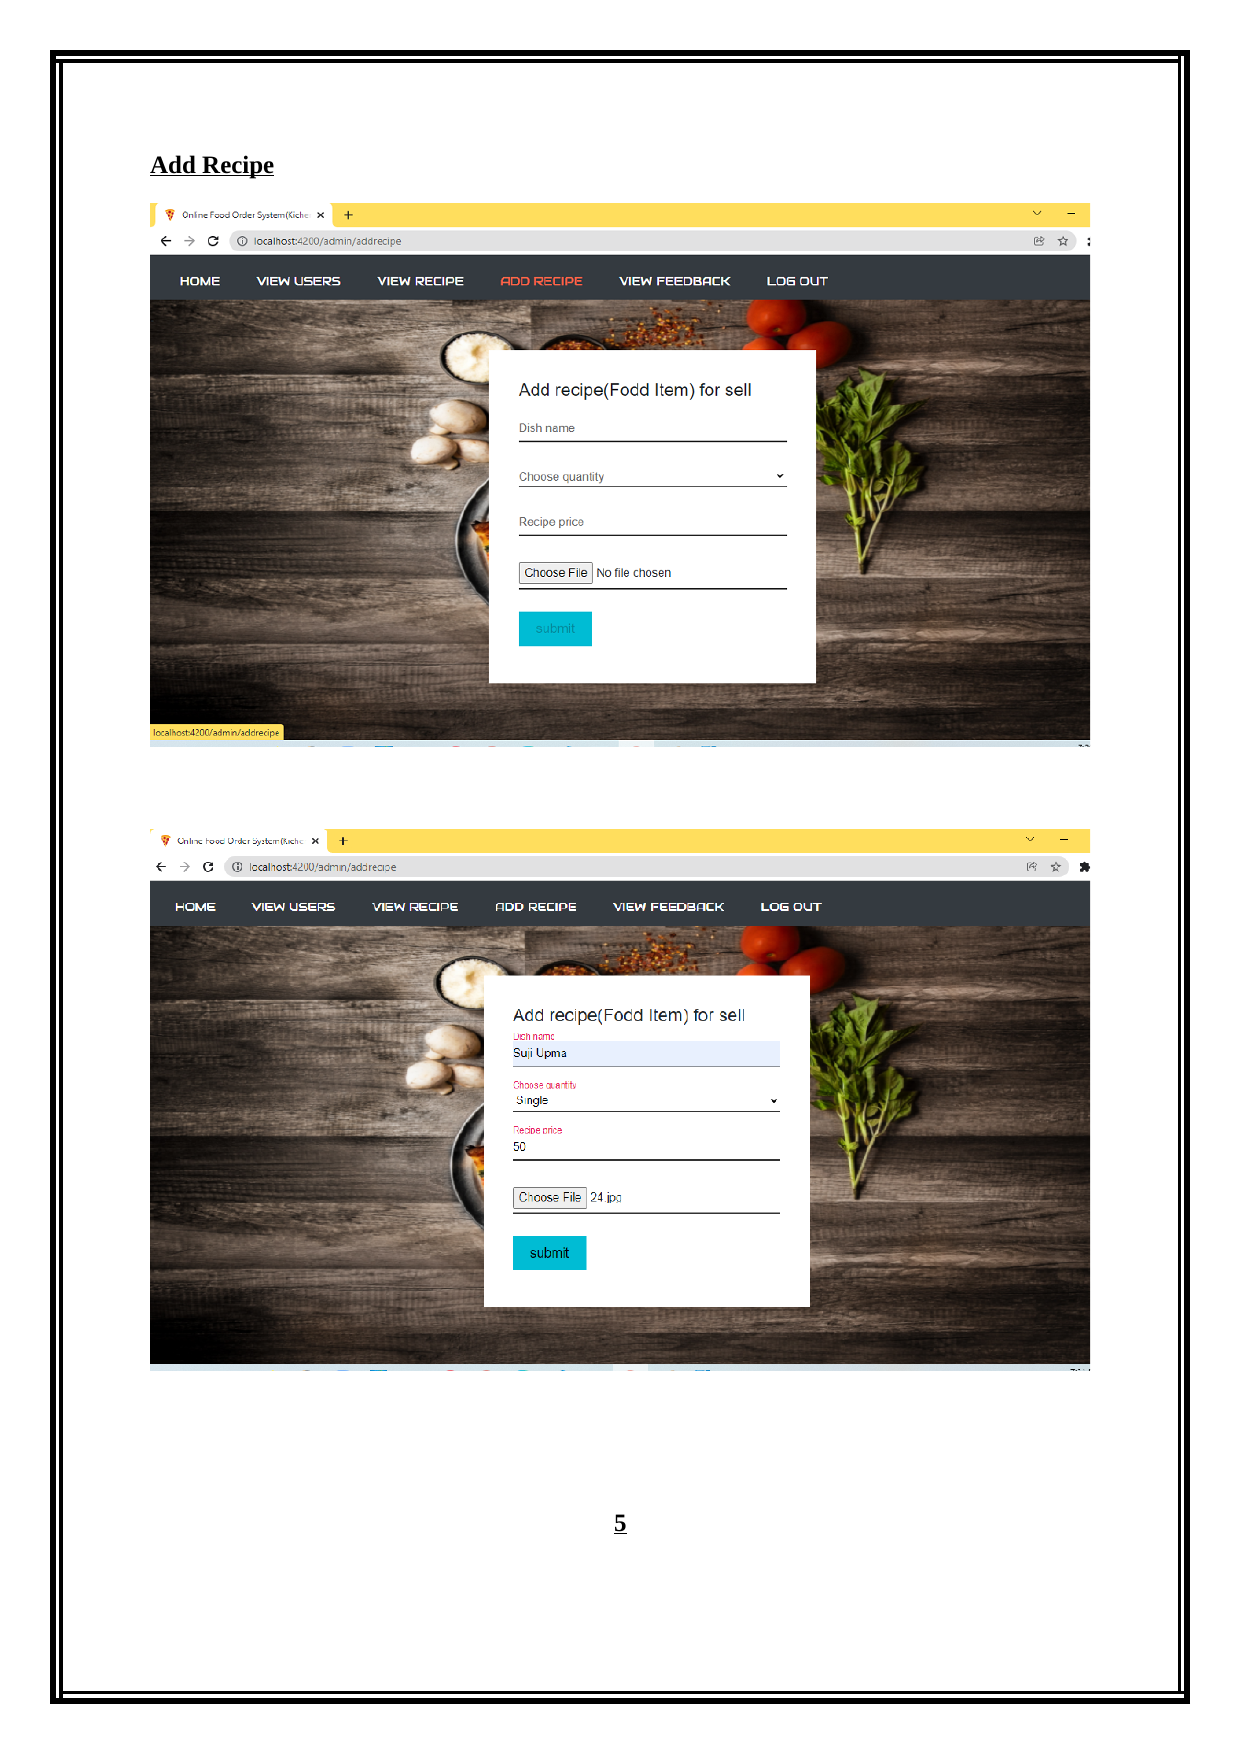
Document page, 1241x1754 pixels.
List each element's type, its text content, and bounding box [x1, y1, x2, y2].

picture [150, 203, 1091, 747]
text 5 [150, 1508, 1090, 1537]
text Add Recipe [150, 150, 1090, 179]
picture [150, 829, 1091, 1371]
